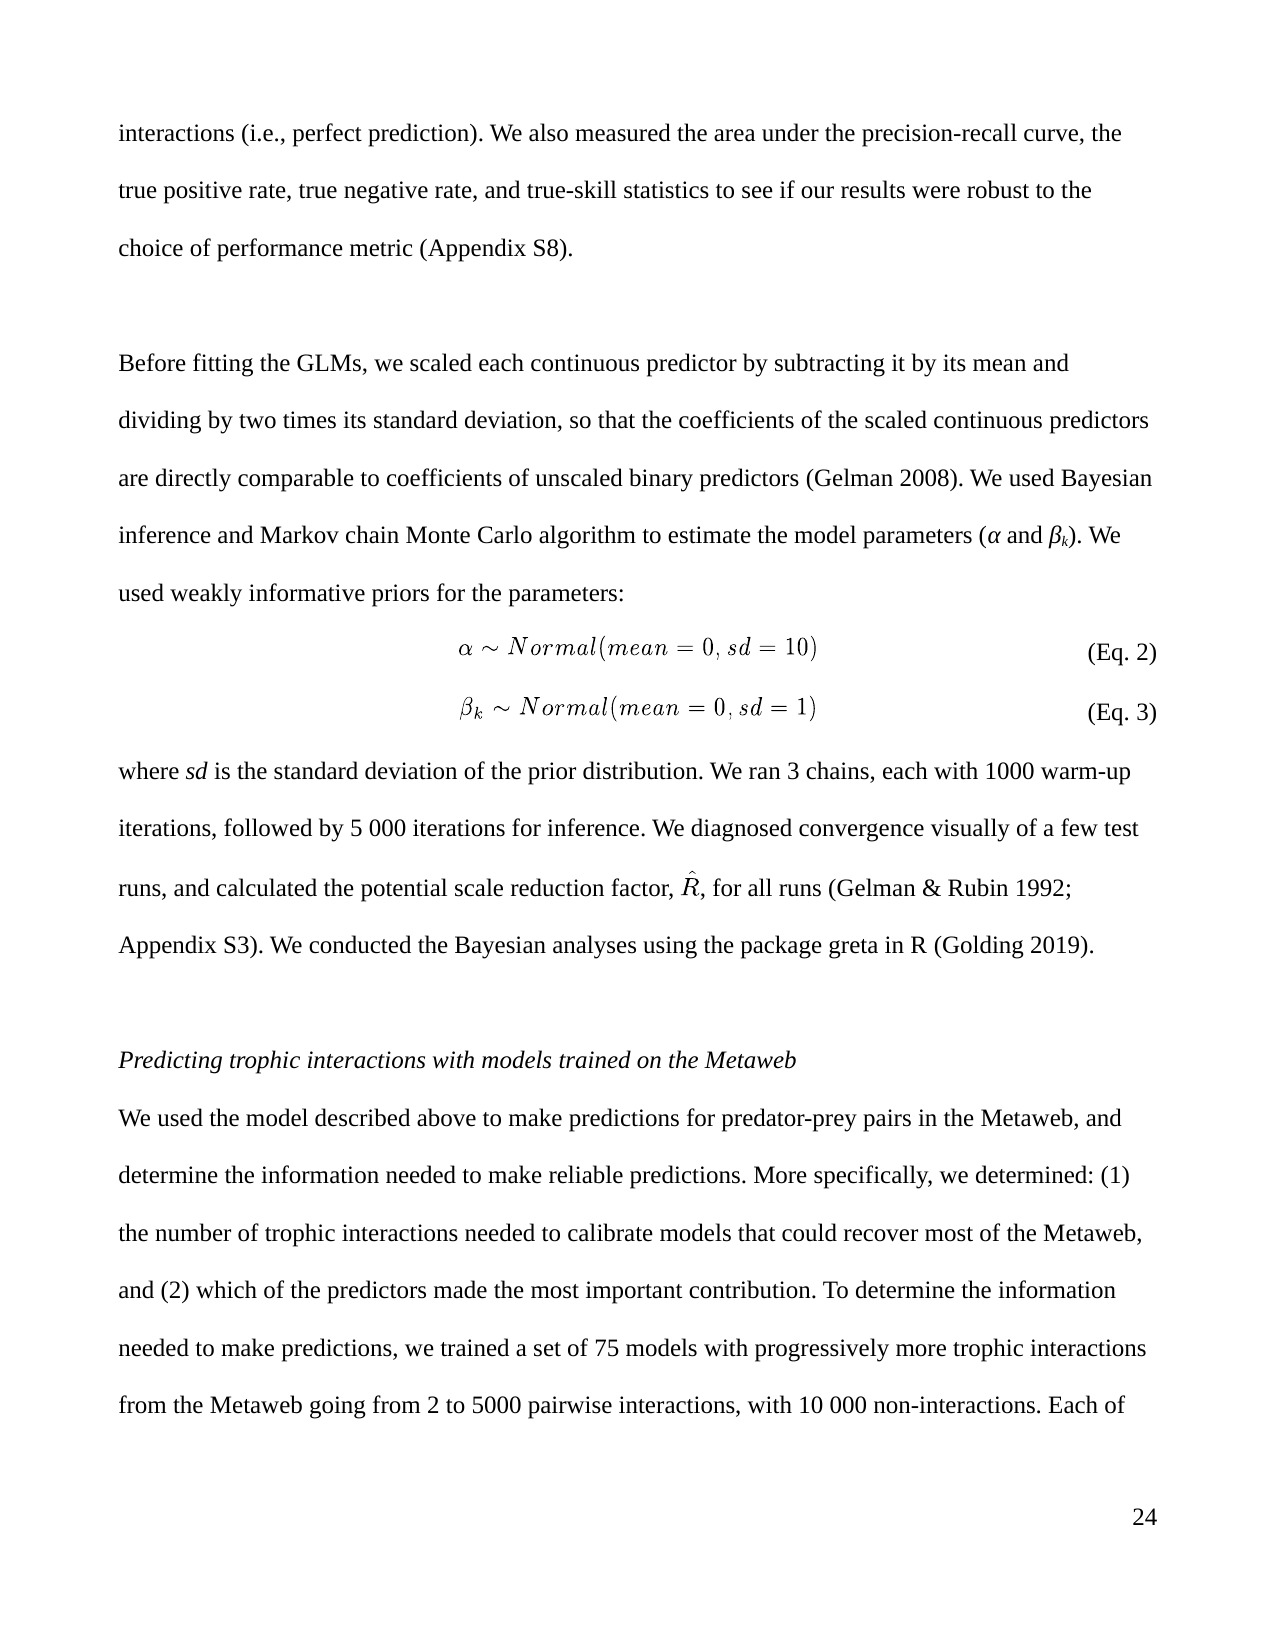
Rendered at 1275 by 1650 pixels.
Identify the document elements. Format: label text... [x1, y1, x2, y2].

text Predicting trophic interactions with models trained on the Metaweb [118, 1045, 1157, 1074]
text Before fitting the GLMs, we scaled each continuous predictor by subtracting it by its mean and dividing by two times its standard deviation, so that the coefficients of the scaled continuous predictors are directly comparable to coefficients of unscaled binary predictors (Gelman 2008). We used Bayesian inference and Markov chain Monte Carlo algorithm to estimate the model parameters (α and βk). We used weakly informative priors for the parameters: [118, 348, 1157, 607]
text (Eq. 2) [118, 636, 1157, 667]
text where sd is the standard deviation of the prior distribution. We ran 3 chains, each with 1000 warm-up iterations, followed by 5 000 iterations for inference. We diagnosed convergence visually of a few test runs, and calculated the potential scale reduction factor, , for all runs (Gelman & Rubin 1992; Appendix S3). We conducted the Bayesian analyses using the package greta in R (Golding 2019). [118, 756, 1157, 959]
text We used the model described above to make predictions for predator-prey pairs in the Metaweb, and determine the information needed to make reliable predictions. More specifically, we determined: (1) the number of trophic interactions needed to calibrate models that could recover most of the Metaweb, and (2) which of the predictors made the most important contribution. To determine the information needed to make predictions, we trained a set of 75 models with progressively more trophic interactions from the Metaweb going from 2 to 5000 pairwise interactions, with 10 000 non-interactions. Each of [118, 1103, 1157, 1419]
text (Eq. 3) [118, 696, 1157, 727]
text interactions (i.e., perfect prediction). We also measured the area under the precision-recall curve, the true positive rate, true negative rate, and true-skill statistics to see if our results were robust to the choice of performance metric (Appendix S8). [118, 118, 1157, 262]
